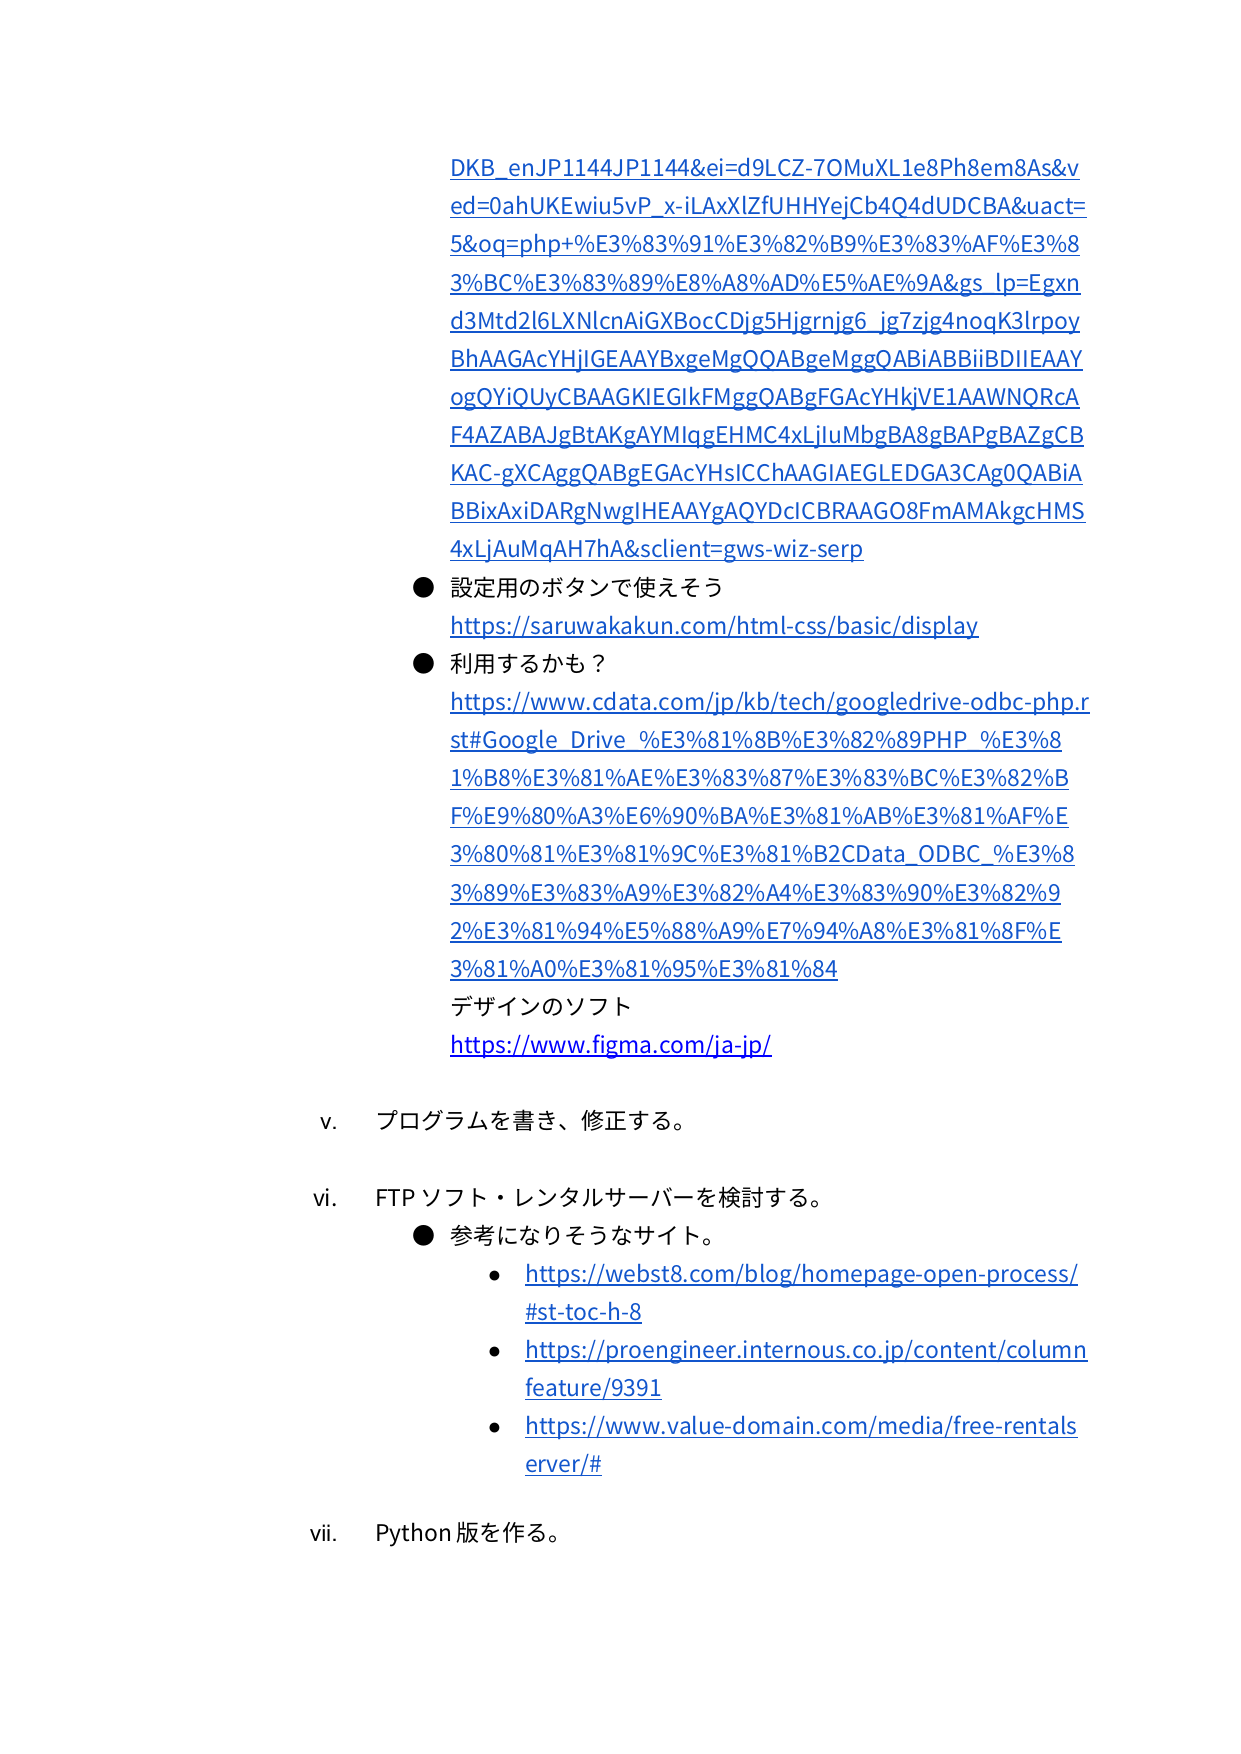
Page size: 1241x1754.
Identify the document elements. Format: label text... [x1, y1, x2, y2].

list Python版を作る。 [337, 1514, 1090, 1548]
list https://webst8.com/blog/homepage-open-process/#st-toc-h-8 [487, 1256, 1090, 1327]
list https://proengineer.internous.co.jp/content/columnfeature/9391 [487, 1332, 1090, 1403]
list 設定用のボタンで使えそう [412, 569, 1090, 603]
text https://www.figma.com/ja-jp/ [450, 1027, 1090, 1060]
text デザインのソフト [450, 989, 1090, 1022]
list FTPソフト・レンタルサーバーを検討する。 [337, 1179, 1090, 1213]
list 利用するかも？ [412, 646, 1090, 679]
text https://www.cdata.com/jp/kb/tech/googledrive-odbc-php.r [450, 684, 1090, 712]
list プログラムを書き、修正する。 [337, 1103, 1090, 1136]
text st#Google_Drive_%E3%81%8B%E3%82%89PHP_%E3%81%B8%E3%81%AE%E3%83%87%E3%83%BC%E3%82%BF%E9%80%A3%E6%90%BA%E3%81%AB%E3%81%AF%E3%80%81%E3%81%9C%E3%81%B2CData_ODBC_%E3%83%89%E3%83%A9%E3%82%A4%E3%83%90%E3%82%92%E3%81%94%E5%88%A9%E7%94%A8%E3%81%8F%E3%81%A0%E3%81%95%E3%81%84 [450, 714, 1090, 984]
text https://saruwakakun.com/html-css/basic/display [450, 607, 1090, 641]
list DKB_enJP1144JP1144&ei=d9LCZ-7OMuXL1e8Ph8em8As&ved=0ahUKEwiu5vP_x-iLAxXlZfUHHYejCb4Q4dUDCBA&uact=5&oq=php+%E3%83%91%E3%82%B9%E3%83%AF%E3%83%BC%E3%83%89%E8%A8%AD%E5%AE%9A&gs_lp=Egxnd3Mtd2l6LXNlcnAiGXBocCDjg5Hjgrnjg6_jg7zjg4noqK3lrpoyBhAAGAcYHjIGEAAYBxgeMgQQABgeMggQABiABBiiBDIIEAAYogQYiQUyCBAAGKIEGIkFMggQABgFGAcYHkjVE1AAWNQRcAF4AZABAJgBtAKgAYMIqgEHMC4xLjIuMbgBA8gBAPgBAZgCBKAC-gXCAggQABgEGAcYHsICChAAGIAEGLEDGA3CAg0QABiABBixAxiDARgNwgIHEAAYgAQYDcICBRAAGO8FmAMAkgcHMS4xLjAuMqAH7hA&sclient=gws-wiz-serp [412, 150, 1090, 564]
list https://www.value-domain.com/media/free-rentalserver/# [487, 1408, 1090, 1479]
list 参考になりそうなサイト。 [412, 1217, 1090, 1251]
